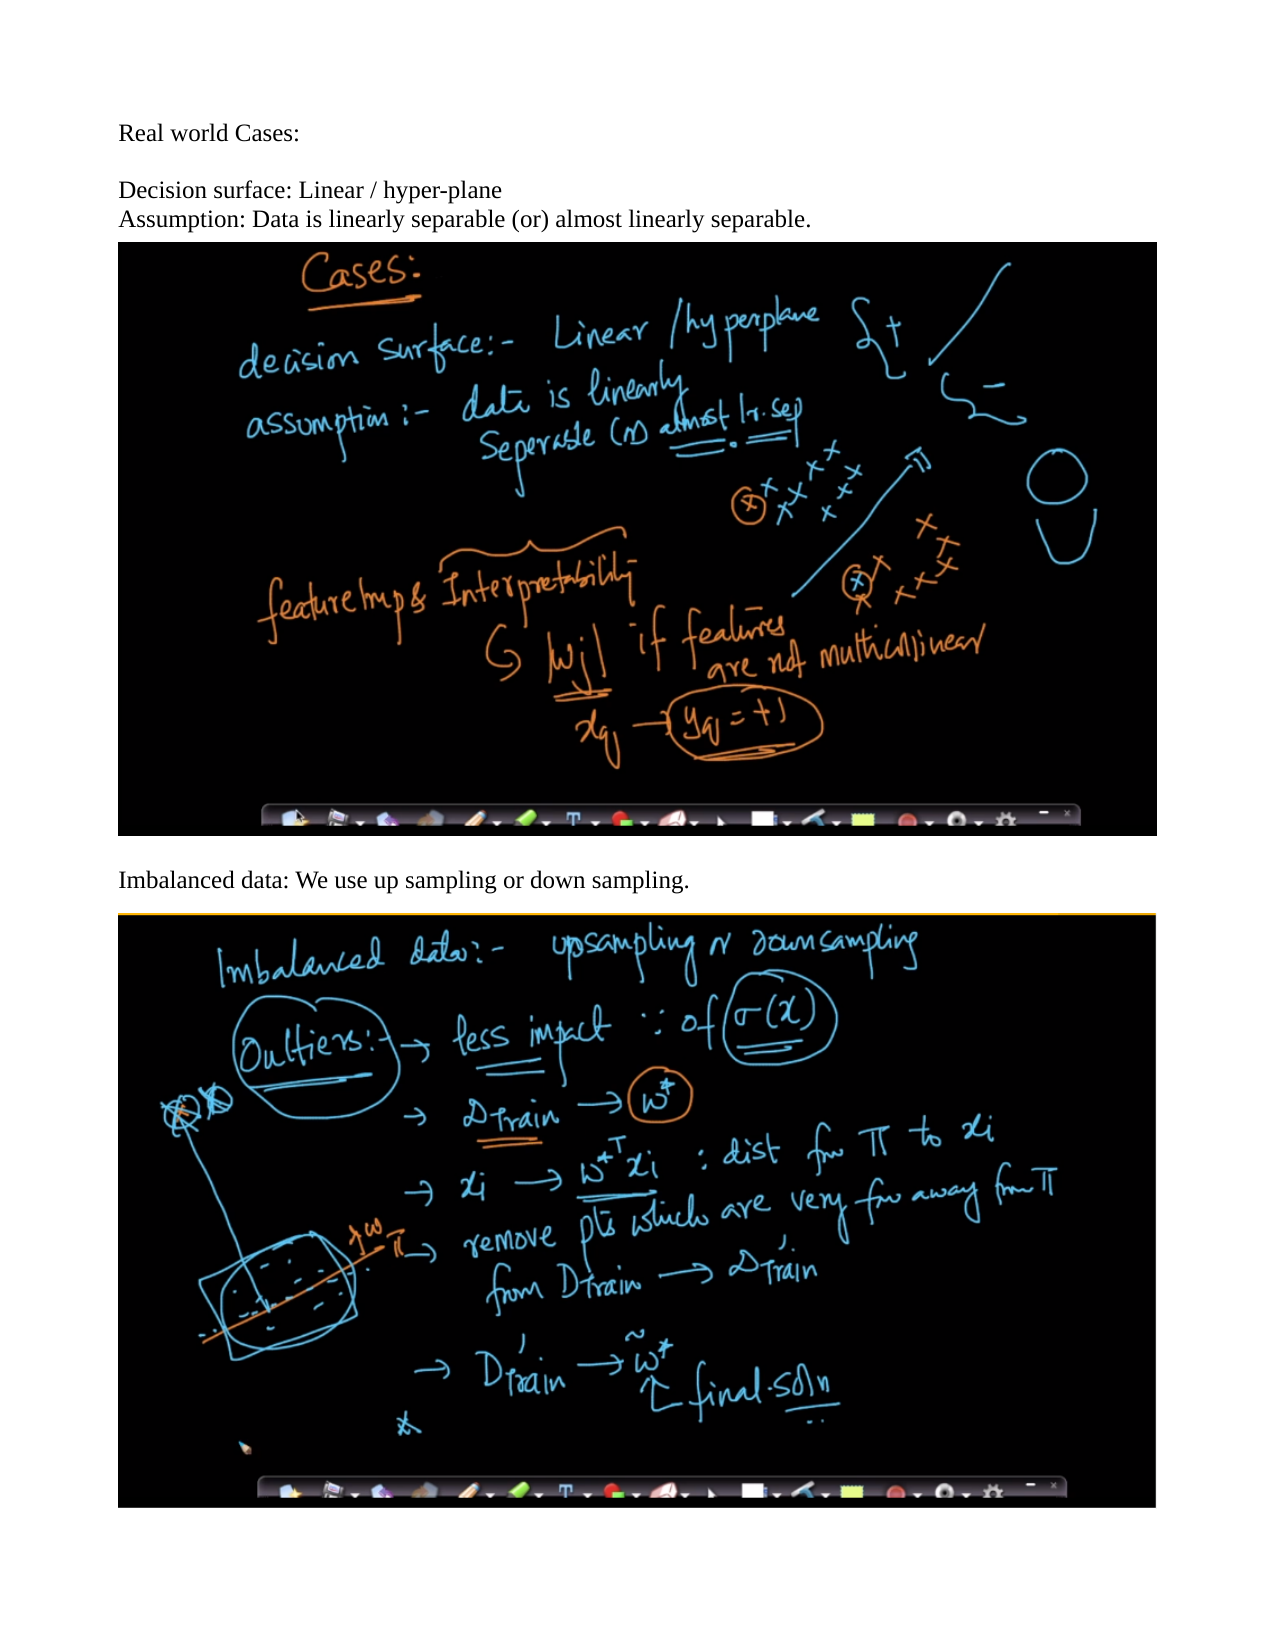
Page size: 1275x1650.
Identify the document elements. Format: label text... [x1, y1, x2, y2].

text Decision surface: Linear / hyper-plane [118, 176, 1157, 204]
picture [118, 242, 1157, 836]
text Real world Cases: [118, 118, 1157, 147]
text Assumption: Data is linearly separable (or) almost linearly separable. [118, 204, 1157, 233]
text Imbalanced data: We use up sampling or down sampling. [118, 865, 1157, 893]
picture [118, 913, 1157, 1509]
